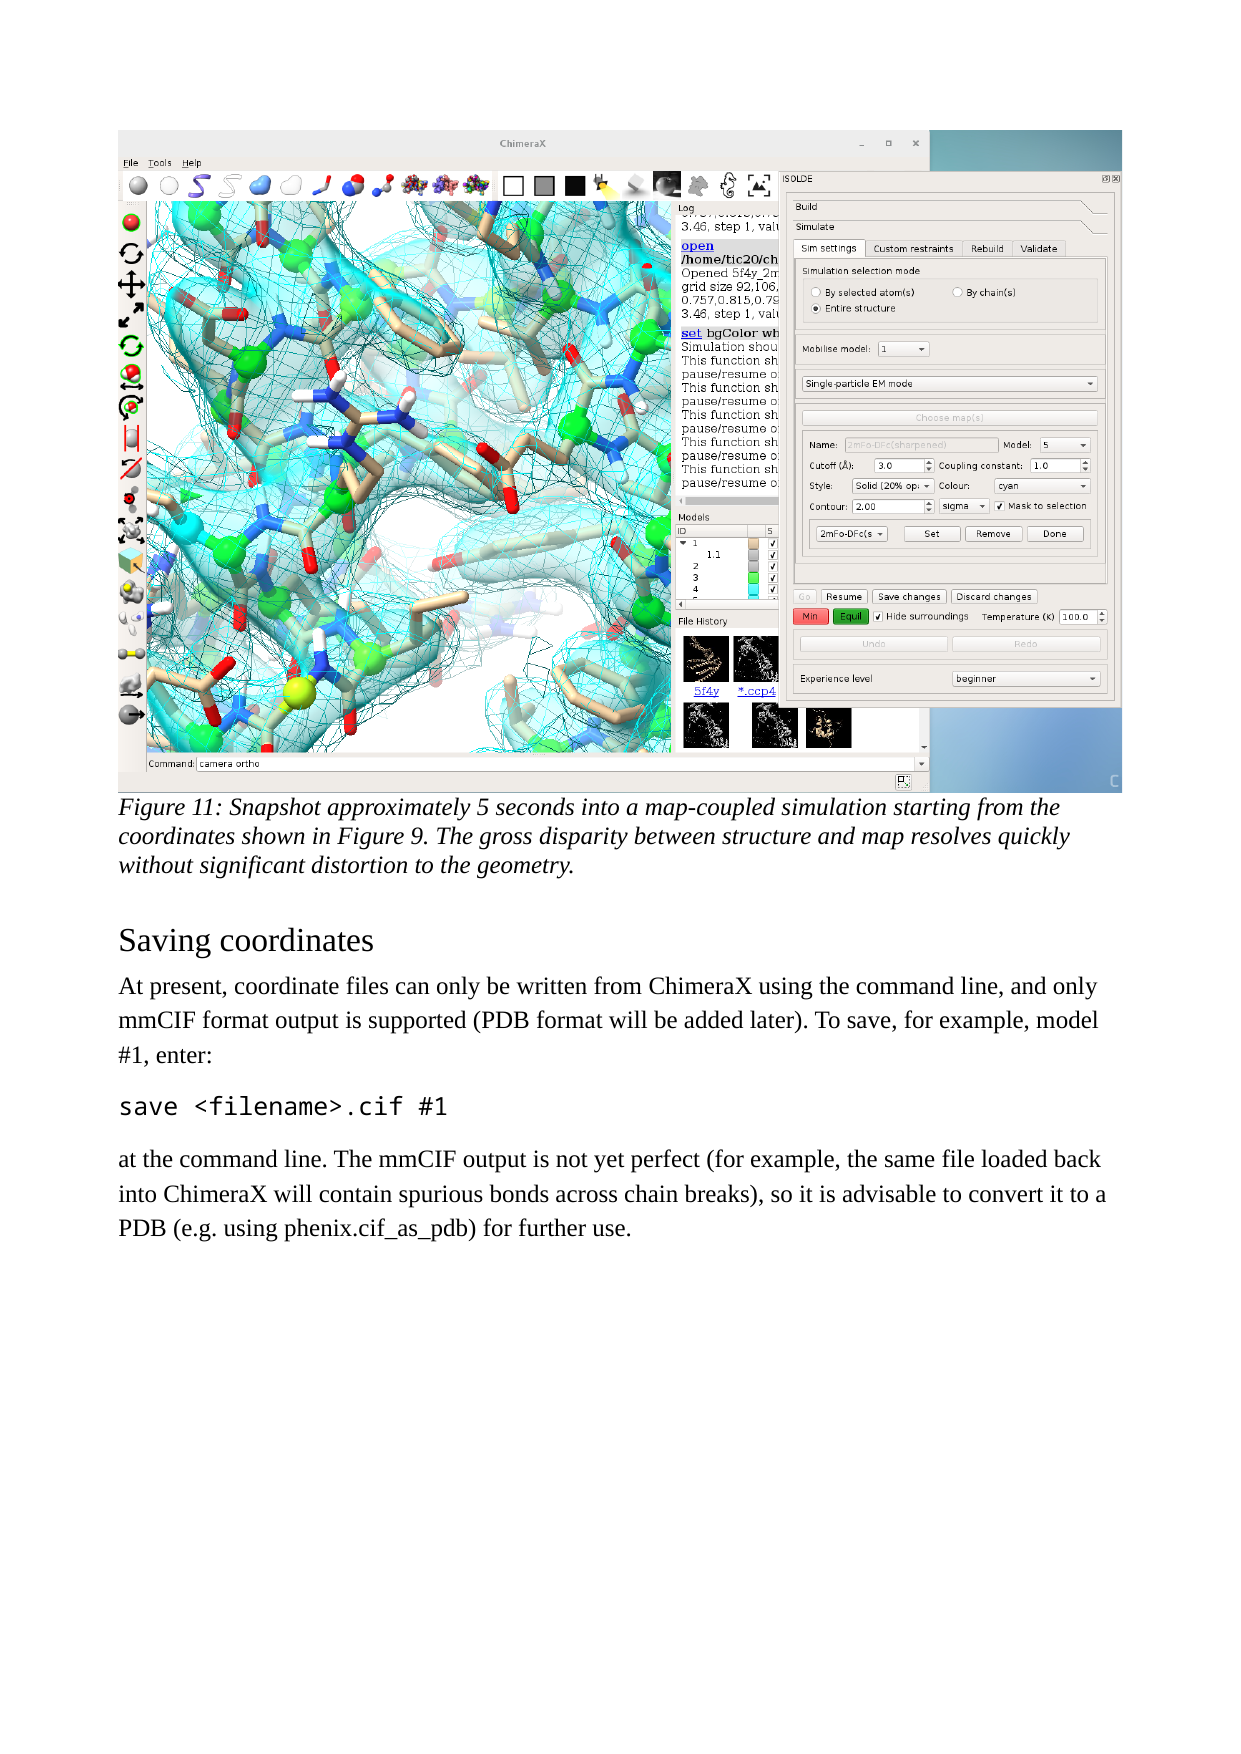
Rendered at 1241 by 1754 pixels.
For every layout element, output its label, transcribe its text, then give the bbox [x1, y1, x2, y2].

text at the command line. The mmCIF output is not yet perfect (for example, the same file loaded back into ChimeraX will contain spurious bonds across chain breaks), so it is advisable to convert it to a PDB (e.g. using phenix.cif_as_pdb) for further use. [118, 1144, 1122, 1242]
text Figure 11: Snapshot approximately 5 seconds into a map-coupled simulation starting from the coordinates shown in Figure 9. The gross disparity between structure and map resolves quickly without significant distortion to the geometry. [118, 793, 1122, 878]
subtitle Saving coordinates [118, 920, 1122, 958]
picture [118, 130, 1123, 793]
text At present, coordinate files can only be written from ChimeraX using the command line, and only mmCIF format output is supported (PDB format will be added later). To save, for example, model #1, enter: [118, 971, 1122, 1068]
text save <filename>.cif #1 [118, 1089, 1122, 1123]
